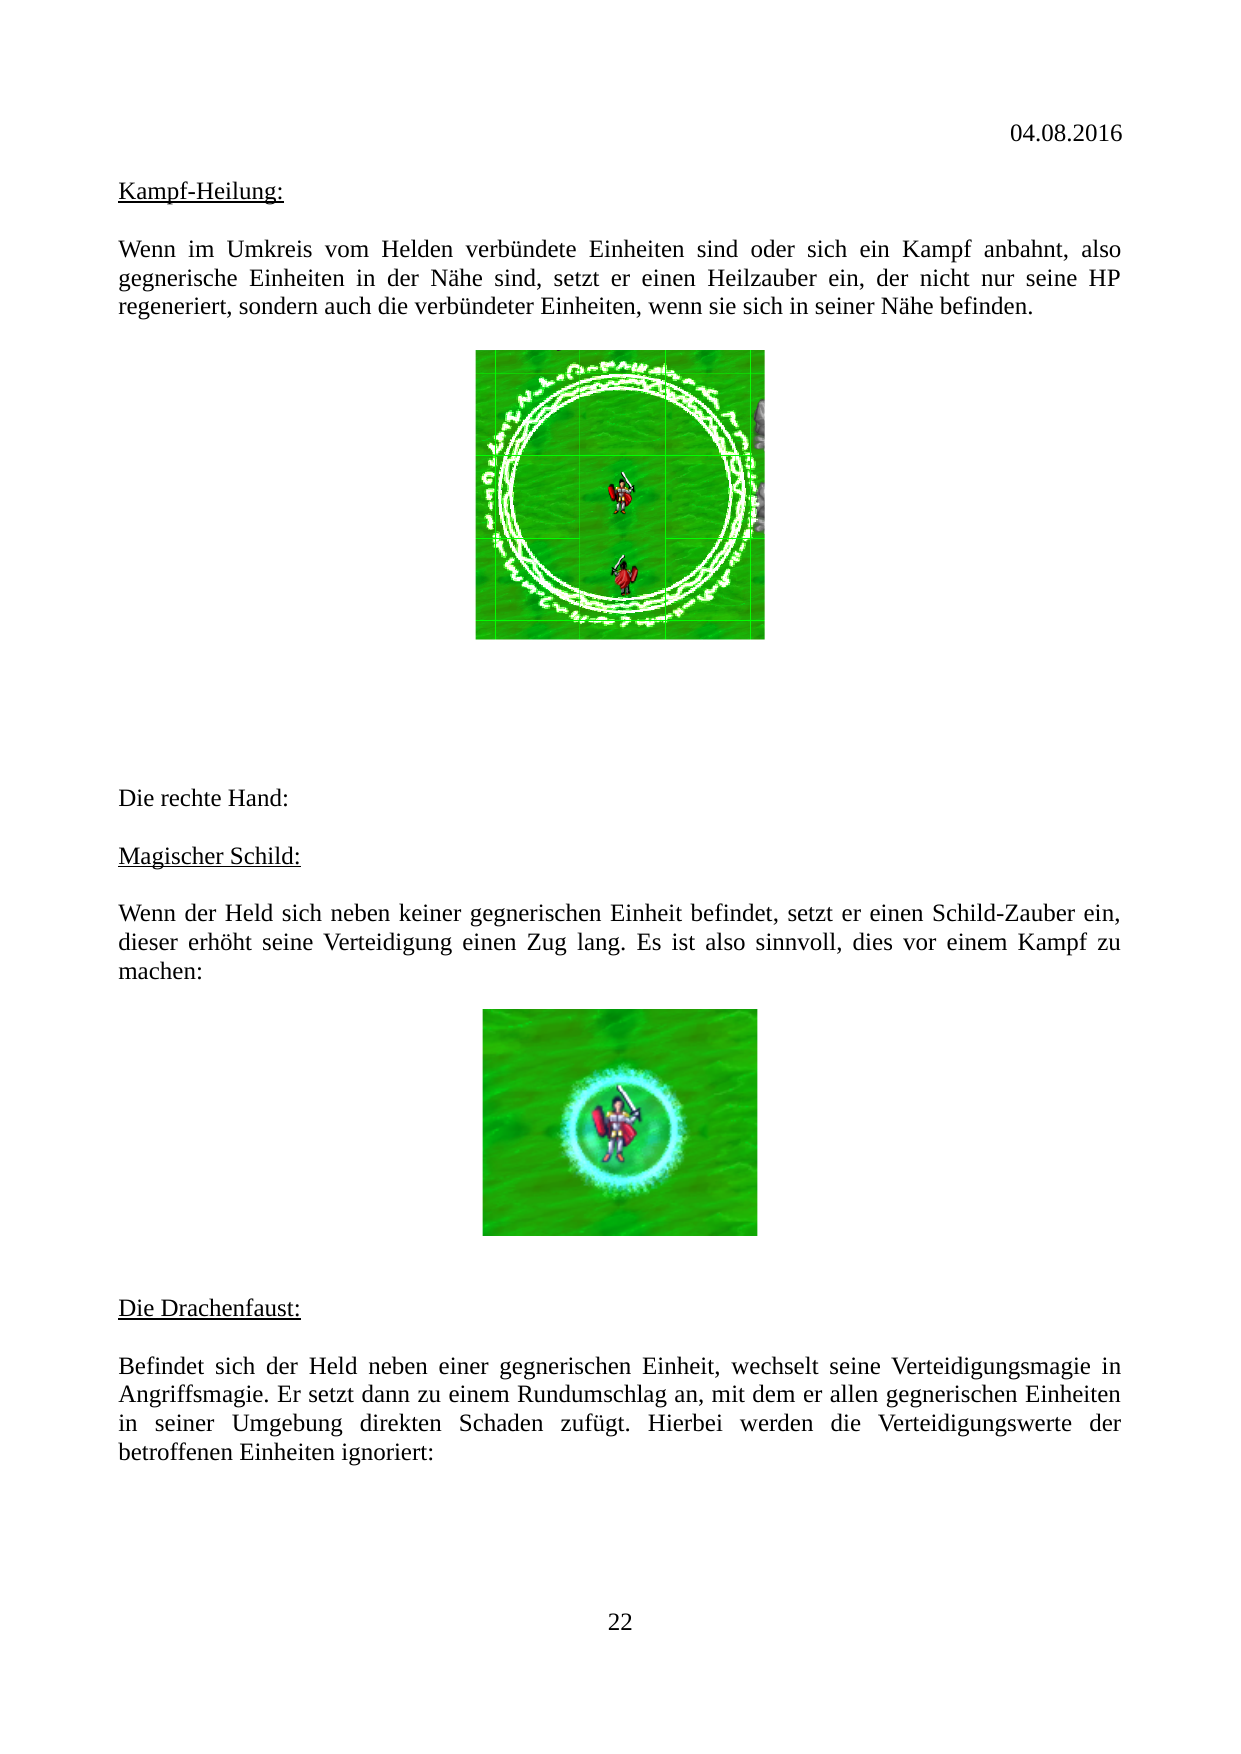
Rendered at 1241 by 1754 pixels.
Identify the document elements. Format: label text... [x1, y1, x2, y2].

text Befindet sich der Held neben einer gegnerischen Einheit, wechselt seine Verteidigungsmagie in Angriffsmagie. Er setzt dann zu einem Rundumschlag an, mit dem er allen gegnerischen Einheiten in seiner Umgebung direkten Schaden zufügt. Hierbei werden die Verteidigungswerte der betroffenen Einheiten ignoriert: [118, 1351, 1122, 1466]
text Die Drachenfaust: [118, 1293, 1122, 1322]
text Die rechte Hand: [118, 783, 1122, 812]
picture [475, 350, 765, 640]
text Wenn im Umkreis vom Helden verbündete Einheiten sind oder sich ein Kampf anbahnt, also gegnerische Einheiten in der Nähe sind, setzt er einen Heilzauber ein, der nicht nur seine HP regeneriert, sondern auch die verbündeter Einheiten, wenn sie sich in seiner Nähe befinden. [118, 234, 1122, 320]
text Magischer Schild: [118, 841, 1122, 870]
text Wenn der Held sich neben keiner gegnerischen Einheit befindet, setzt er einen Schild-Zauber ein, dieser erhöht seine Verteidigung einen Zug lang. Es ist also sinnvoll, dies vor einem Kampf zu machen: [118, 898, 1122, 985]
picture [482, 1009, 758, 1236]
text Kampf-Heilung: [118, 176, 1122, 205]
